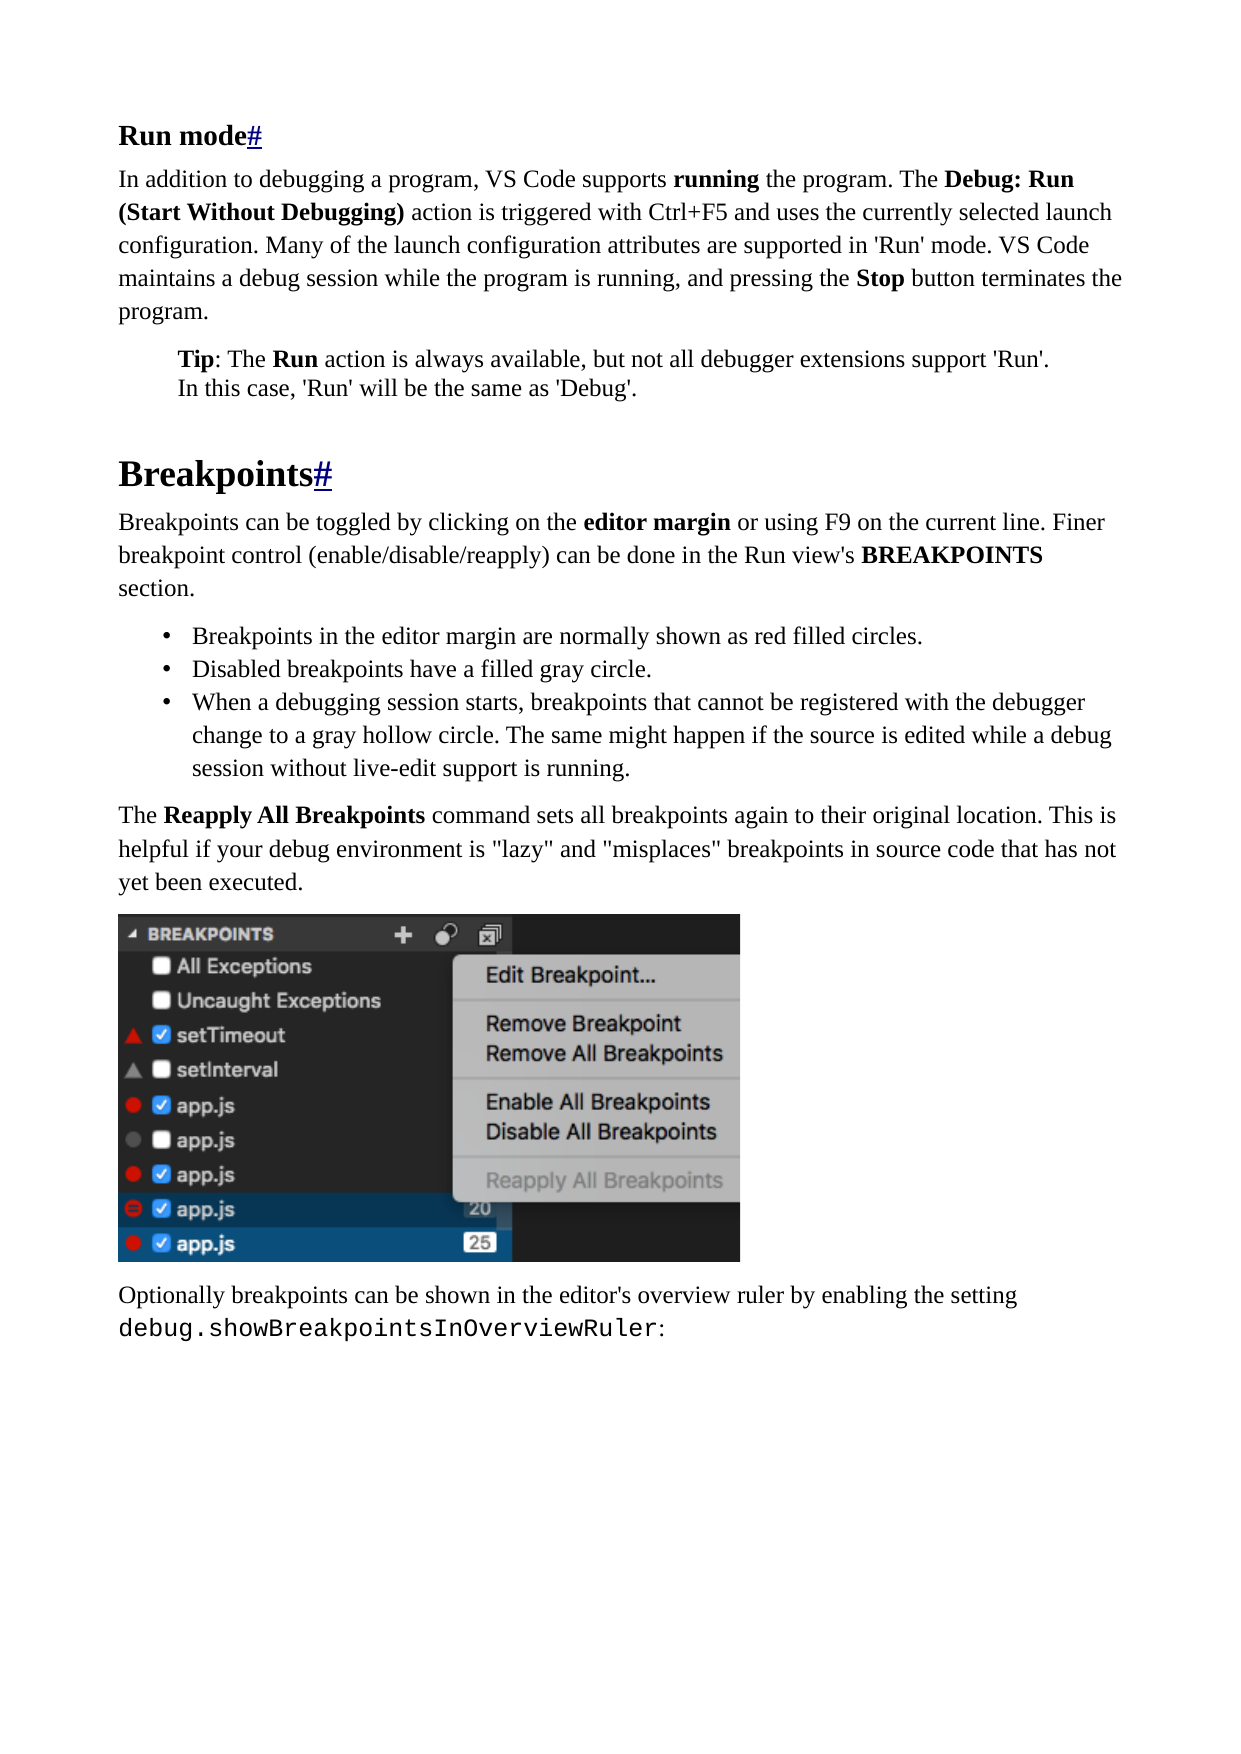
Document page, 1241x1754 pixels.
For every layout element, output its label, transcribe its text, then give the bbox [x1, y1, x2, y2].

list Disabled breakpoints have a filled gray circle. [162, 654, 1122, 683]
list Breakpoints in the editor margin are normally shown as red filled circles. [162, 621, 1122, 650]
subtitle Run mode# [118, 118, 1122, 152]
text Optionally breakpoints can be shown in the editor's overview ruler by enabling the setting debug.showBreakpointsInOverviewRuler: [118, 1280, 1122, 1344]
text In addition to debugging a program, VS Code supports running the program. The Debug: Run (Start Without Debugging) action is triggered with Ctrl+F5 and uses the currently selected launch configuration. Many of the launch configuration attributes are supported in 'Run' mode. VS Code maintains a debug session while the program is running, and pressing the Stop button terminates the program. [118, 164, 1122, 325]
picture [118, 914, 740, 1262]
text Tip: The Run action is always available, but not all debugger extensions support 'Run'. In this case, 'Run' will be the same as 'Debug'. [177, 344, 1063, 401]
subtitle Breakpoints# [118, 452, 1122, 495]
list When a debugging session starts, breakpoints that cannot be registered with the debugger change to a gray hollow circle. The same might happen if the source is edited while a debug session without live-edit support is running. [162, 687, 1122, 782]
text Breakpoints can be toggled by clicking on the editor margin or using F9 on the current line. Finer breakpoint control (enable/disable/reapply) can be done in the Run view's BREAKPOINTS section. [118, 507, 1122, 602]
text The Reapply All Breakpoints command sets all breakpoints again to their original location. This is helpful if your debug environment is "lazy" and "misplaces" breakpoints in source code that has not yet been executed. [118, 801, 1122, 895]
